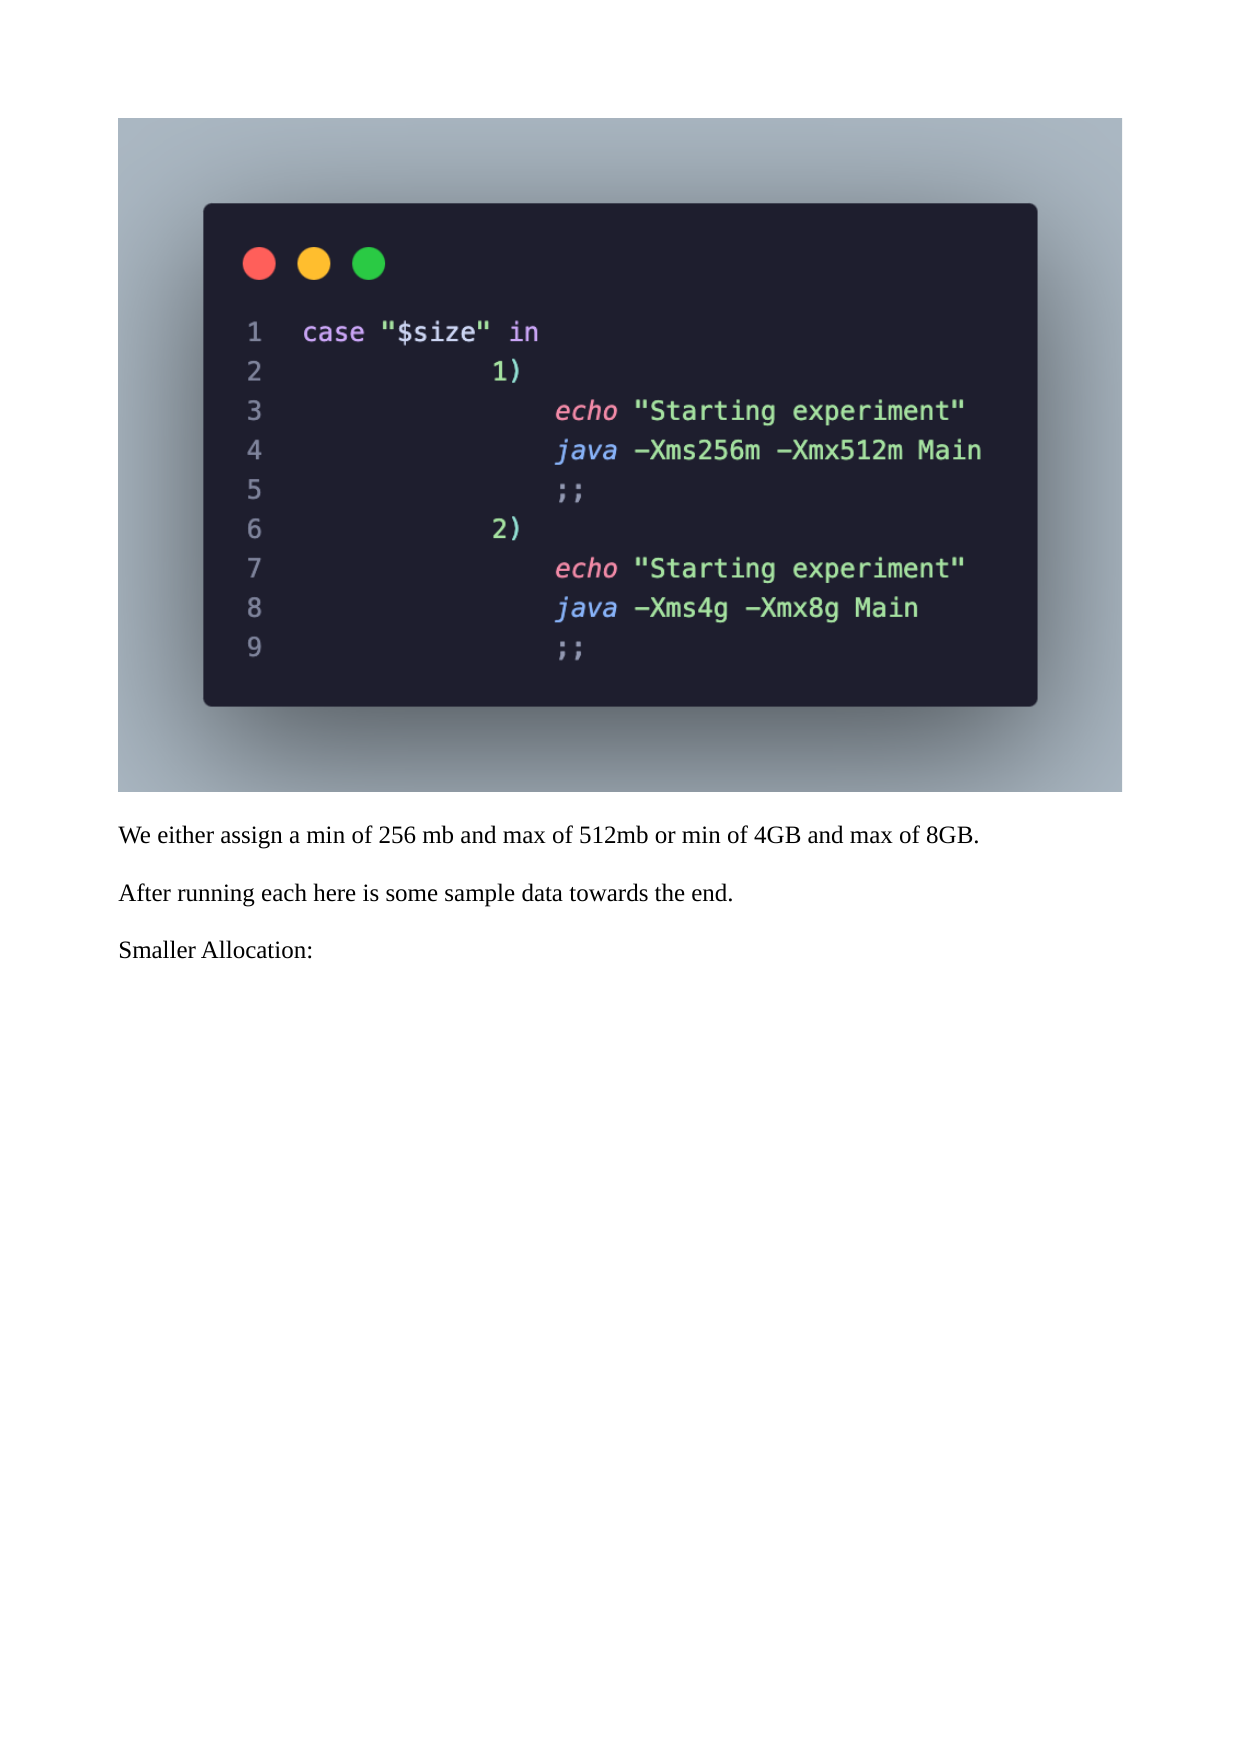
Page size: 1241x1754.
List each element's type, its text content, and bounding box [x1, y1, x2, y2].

text Smaller Allocation: [118, 936, 1122, 964]
text We either assign a min of 256 mb and max of 512mb or min of 4GB and max of 8GB. [118, 821, 1122, 849]
text After running each here is some sample data towards the end. [118, 878, 1122, 907]
picture [118, 118, 1123, 792]
